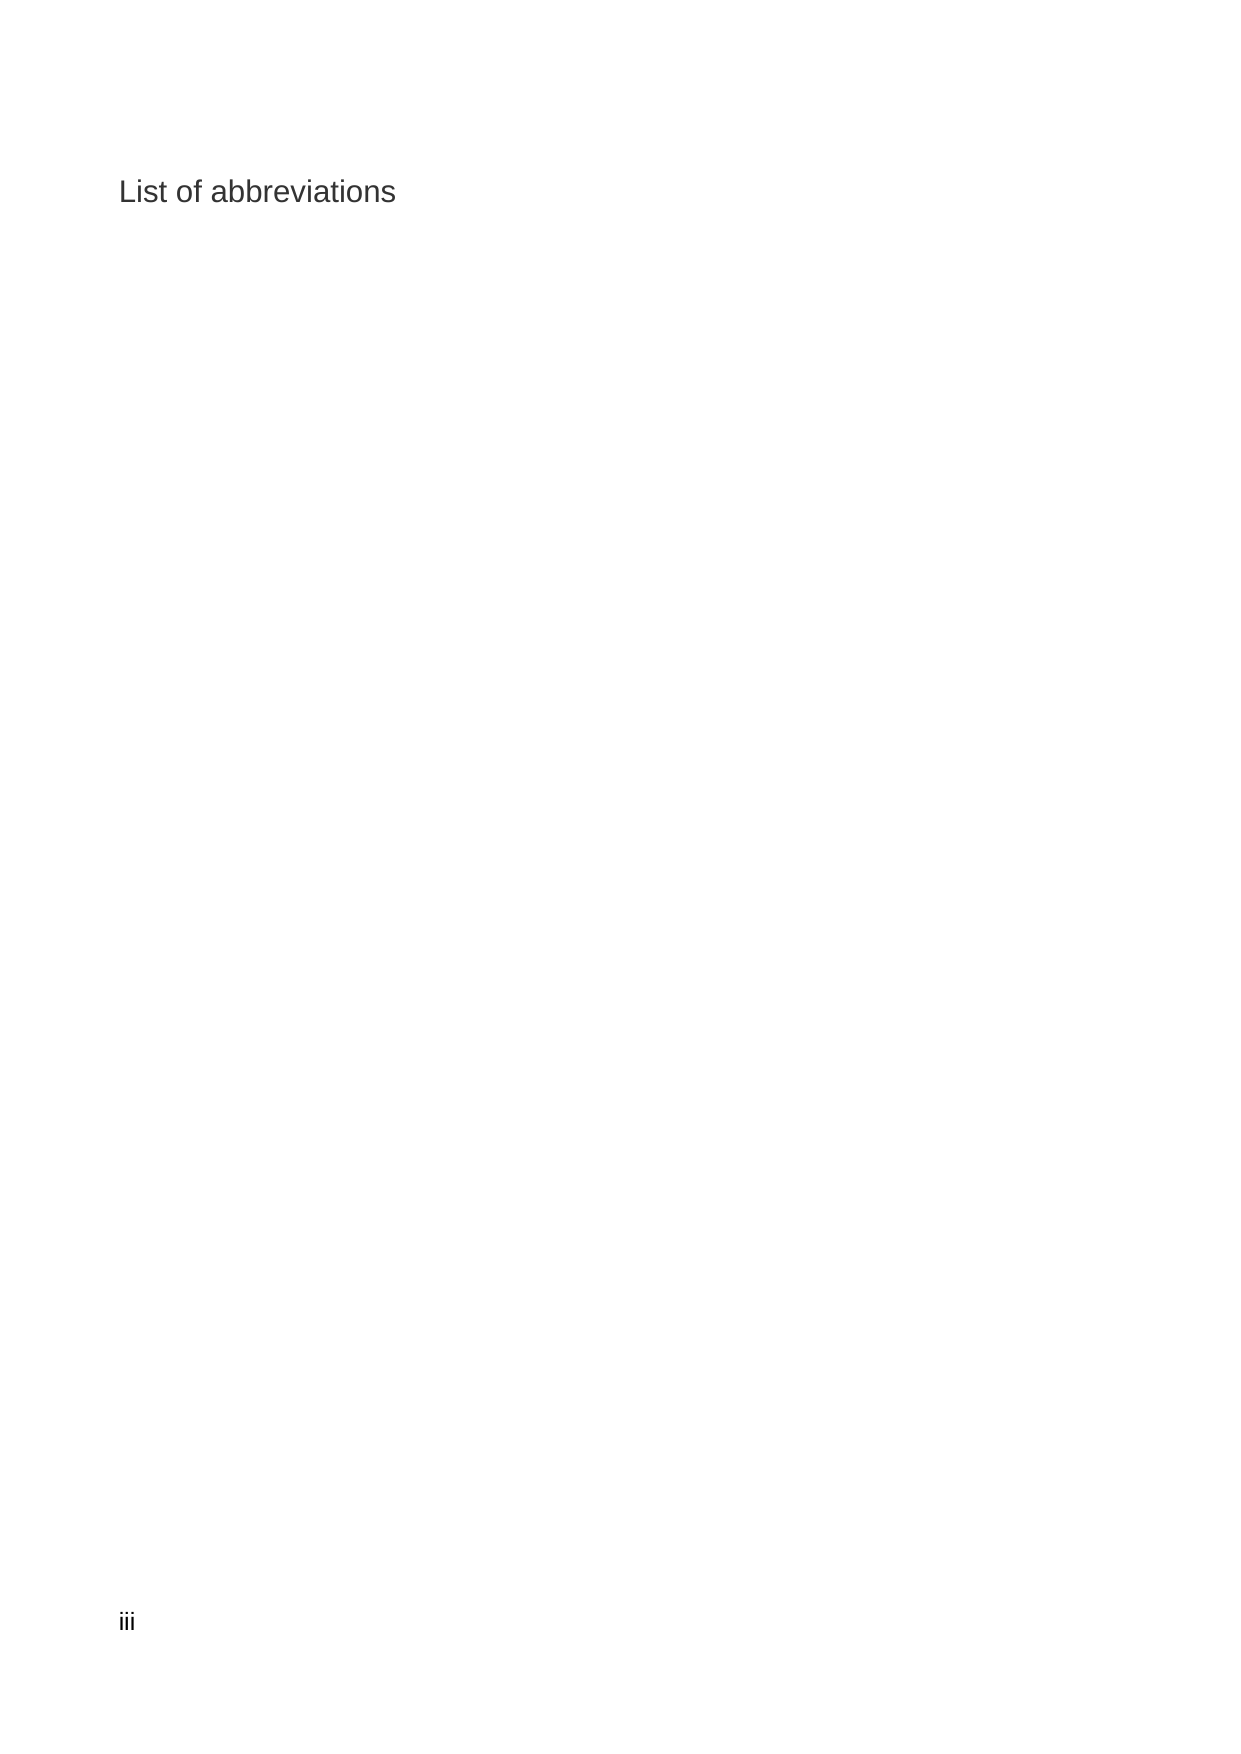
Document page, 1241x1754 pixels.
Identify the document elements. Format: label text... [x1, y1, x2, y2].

subtitle List of abbreviations [118, 173, 1122, 208]
